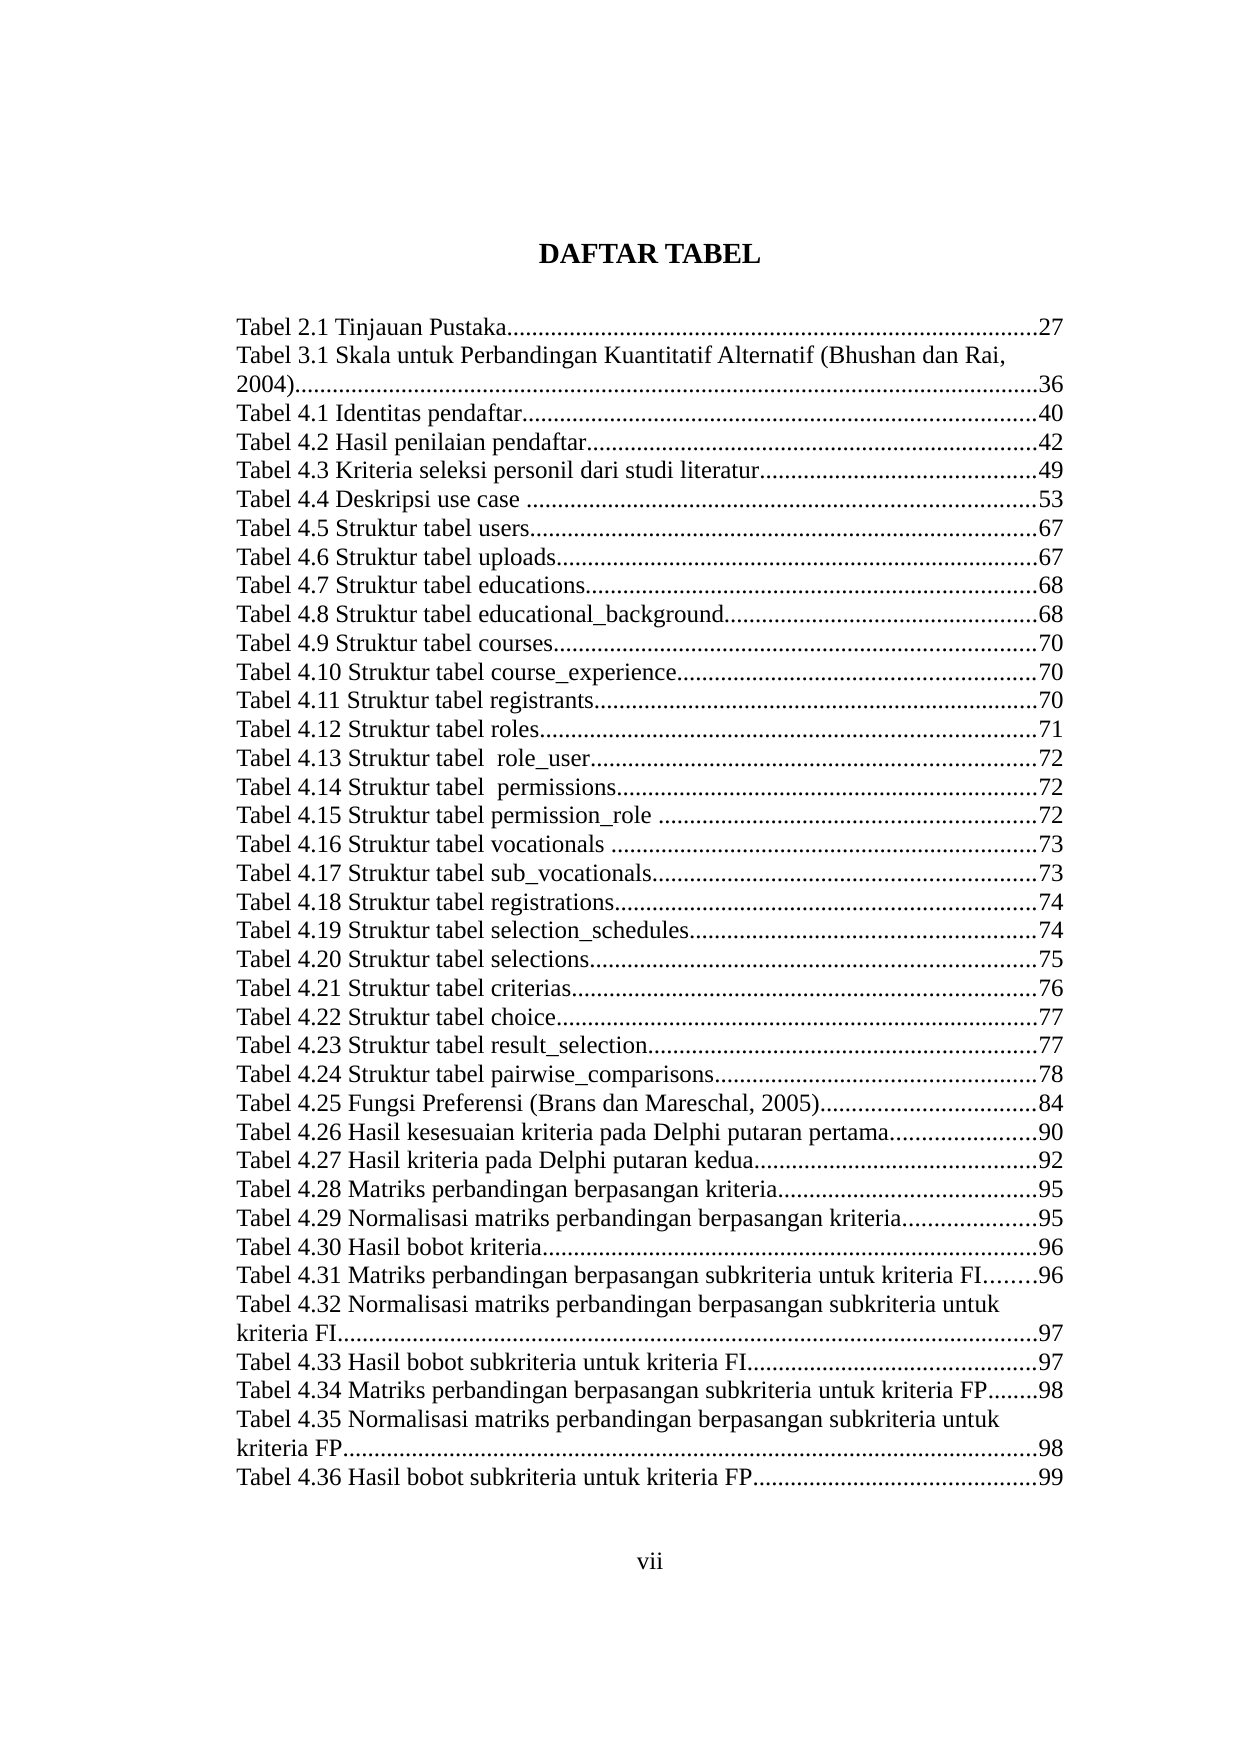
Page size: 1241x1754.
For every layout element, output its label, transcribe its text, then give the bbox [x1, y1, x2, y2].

text Tabel 4.19 Struktur tabel selection_schedules 74 [236, 916, 1063, 944]
text Tabel 4.28 Matriks perbandingan berpasangan kriteria 95 [236, 1174, 1063, 1203]
text Tabel 4.36 Hasil bobot subkriteria untuk kriteria FP 99 [236, 1462, 1063, 1491]
text Tabel 4.9 Struktur tabel courses 70 [236, 628, 1063, 657]
text Tabel 4.21 Struktur tabel criterias 76 [236, 973, 1063, 1002]
text Tabel 4.17 Struktur tabel sub_vocationals 73 [236, 858, 1063, 887]
text Tabel 4.8 Struktur tabel educational_background 68 [236, 599, 1063, 628]
text Tabel 4.26 Hasil kesesuaian kriteria pada Delphi putaran pertama 90 [236, 1117, 1063, 1146]
text Tabel 4.4 Deskripsi use case 53 [236, 484, 1063, 513]
text Tabel 3.1 Skala untuk Perbandingan Kuantitatif Alternatif (Bhushan dan Rai, 2004) 36 [236, 341, 1063, 398]
text Tabel 4.2 Hasil penilaian pendaftar 42 [236, 427, 1063, 456]
text Tabel 4.33 Hasil bobot subkriteria untuk kriteria FI 97 [236, 1347, 1063, 1376]
text Tabel 4.7 Struktur tabel educations 68 [236, 571, 1063, 599]
subtitle DAFTAR TABEL [236, 236, 1063, 270]
text Tabel 4.18 Struktur tabel registrations 74 [236, 887, 1063, 916]
text Tabel 2.1 Tinjauan Pustaka 27 [236, 312, 1063, 341]
text Tabel 4.35 Normalisasi matriks perbandingan berpasangan subkriteria untuk kriteria FP 98 [236, 1404, 1063, 1462]
text Tabel 4.10 Struktur tabel course_experience 70 [236, 657, 1063, 686]
text Tabel 4.34 Matriks perbandingan berpasangan subkriteria untuk kriteria FP 98 [236, 1376, 1063, 1404]
text Tabel 4.3 Kriteria seleksi personil dari studi literatur 49 [236, 456, 1063, 484]
text Tabel 4.11 Struktur tabel registrants 70 [236, 686, 1063, 714]
text Tabel 4.32 Normalisasi matriks perbandingan berpasangan subkriteria untuk kriteria FI 97 [236, 1289, 1063, 1347]
text Tabel 4.5 Struktur tabel users 67 [236, 513, 1063, 542]
text Tabel 4.22 Struktur tabel choice 77 [236, 1002, 1063, 1031]
text Tabel 4.1 Identitas pendaftar 40 [236, 398, 1063, 427]
text Tabel 4.14 Struktur tabel permissions 72 [236, 772, 1063, 801]
text Tabel 4.23 Struktur tabel result_selection 77 [236, 1031, 1063, 1059]
text Tabel 4.20 Struktur tabel selections 75 [236, 944, 1063, 973]
text Tabel 4.15 Struktur tabel permission_role 72 [236, 801, 1063, 829]
text Tabel 4.31 Matriks perbandingan berpasangan subkriteria untuk kriteria FI 96 [236, 1261, 1063, 1289]
text Tabel 4.13 Struktur tabel role_user 72 [236, 743, 1063, 772]
text Tabel 4.12 Struktur tabel roles 71 [236, 714, 1063, 743]
text Tabel 4.30 Hasil bobot kriteria 96 [236, 1232, 1063, 1261]
text Tabel 4.27 Hasil kriteria pada Delphi putaran kedua 92 [236, 1146, 1063, 1174]
text Tabel 4.25 Fungsi Preferensi (Brans dan Mareschal, 2005) 84 [236, 1088, 1063, 1117]
text Tabel 4.29 Normalisasi matriks perbandingan berpasangan kriteria 95 [236, 1203, 1063, 1232]
text Tabel 4.16 Struktur tabel vocationals 73 [236, 829, 1063, 858]
text Tabel 4.6 Struktur tabel uploads 67 [236, 542, 1063, 571]
text Tabel 4.24 Struktur tabel pairwise_comparisons 78 [236, 1059, 1063, 1088]
